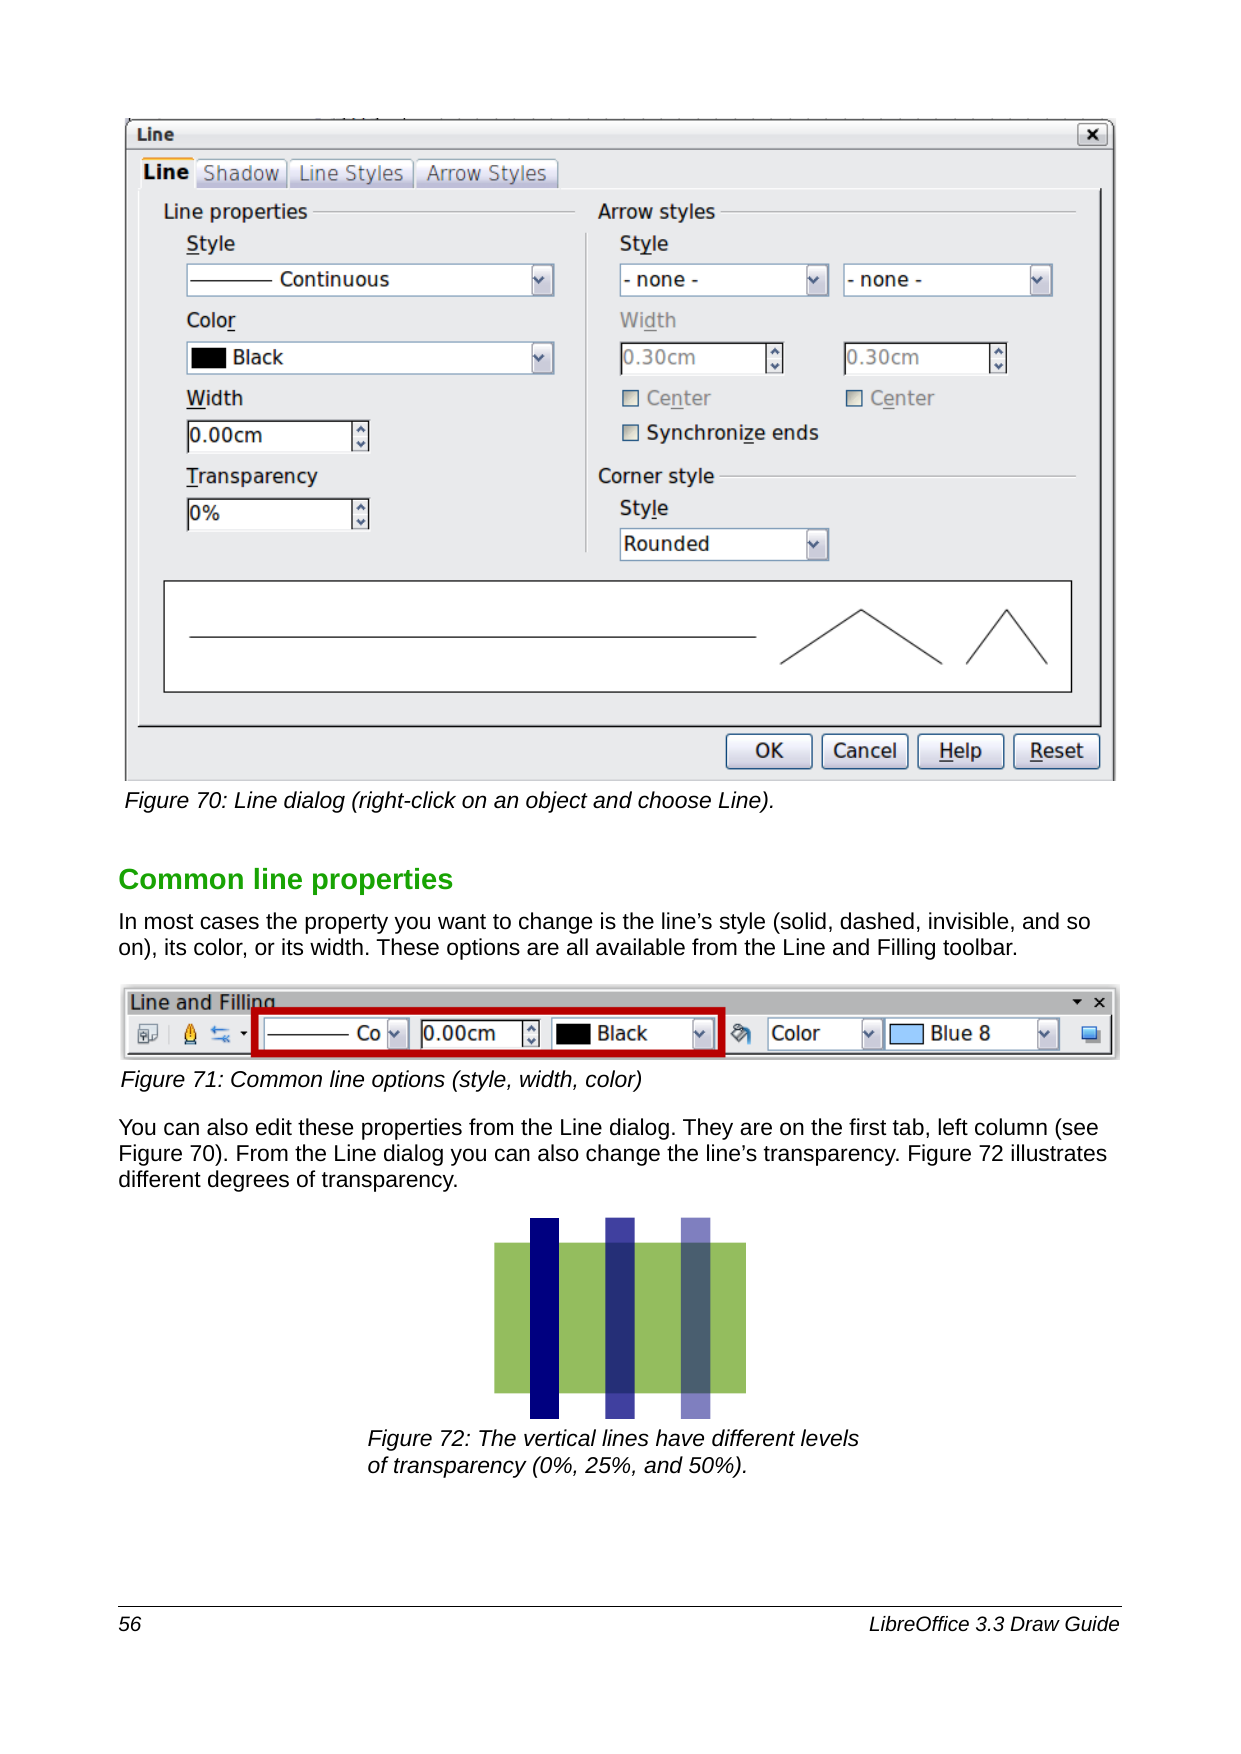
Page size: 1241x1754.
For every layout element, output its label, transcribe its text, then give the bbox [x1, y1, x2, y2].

text Figure 70: Line dialog (right-click on an object and choose Line). [124, 787, 1116, 813]
picture [124, 118, 1117, 781]
text Figure 71: Common line options (style, width, color) [120, 1066, 1120, 1093]
subtitle Common line properties [118, 862, 1122, 895]
text You can also edit these properties from the Line dialog. They are on the first tab, left column (see Figure 70). From the Line dialog you can also change the line’s transparency. Figure 72 illustrates different degrees of transparency. [118, 1113, 1122, 1192]
text In most cases the property you want to change is the line’s style (solid, dashed, invisible, and so on), its color, or its width. These options are all available from the Line and Filling toolbar. [118, 908, 1122, 961]
picture [120, 984, 1120, 1060]
text Figure 72: The vertical lines have different levels of transparency (0%, 25%, and 50%). [367, 1425, 873, 1478]
